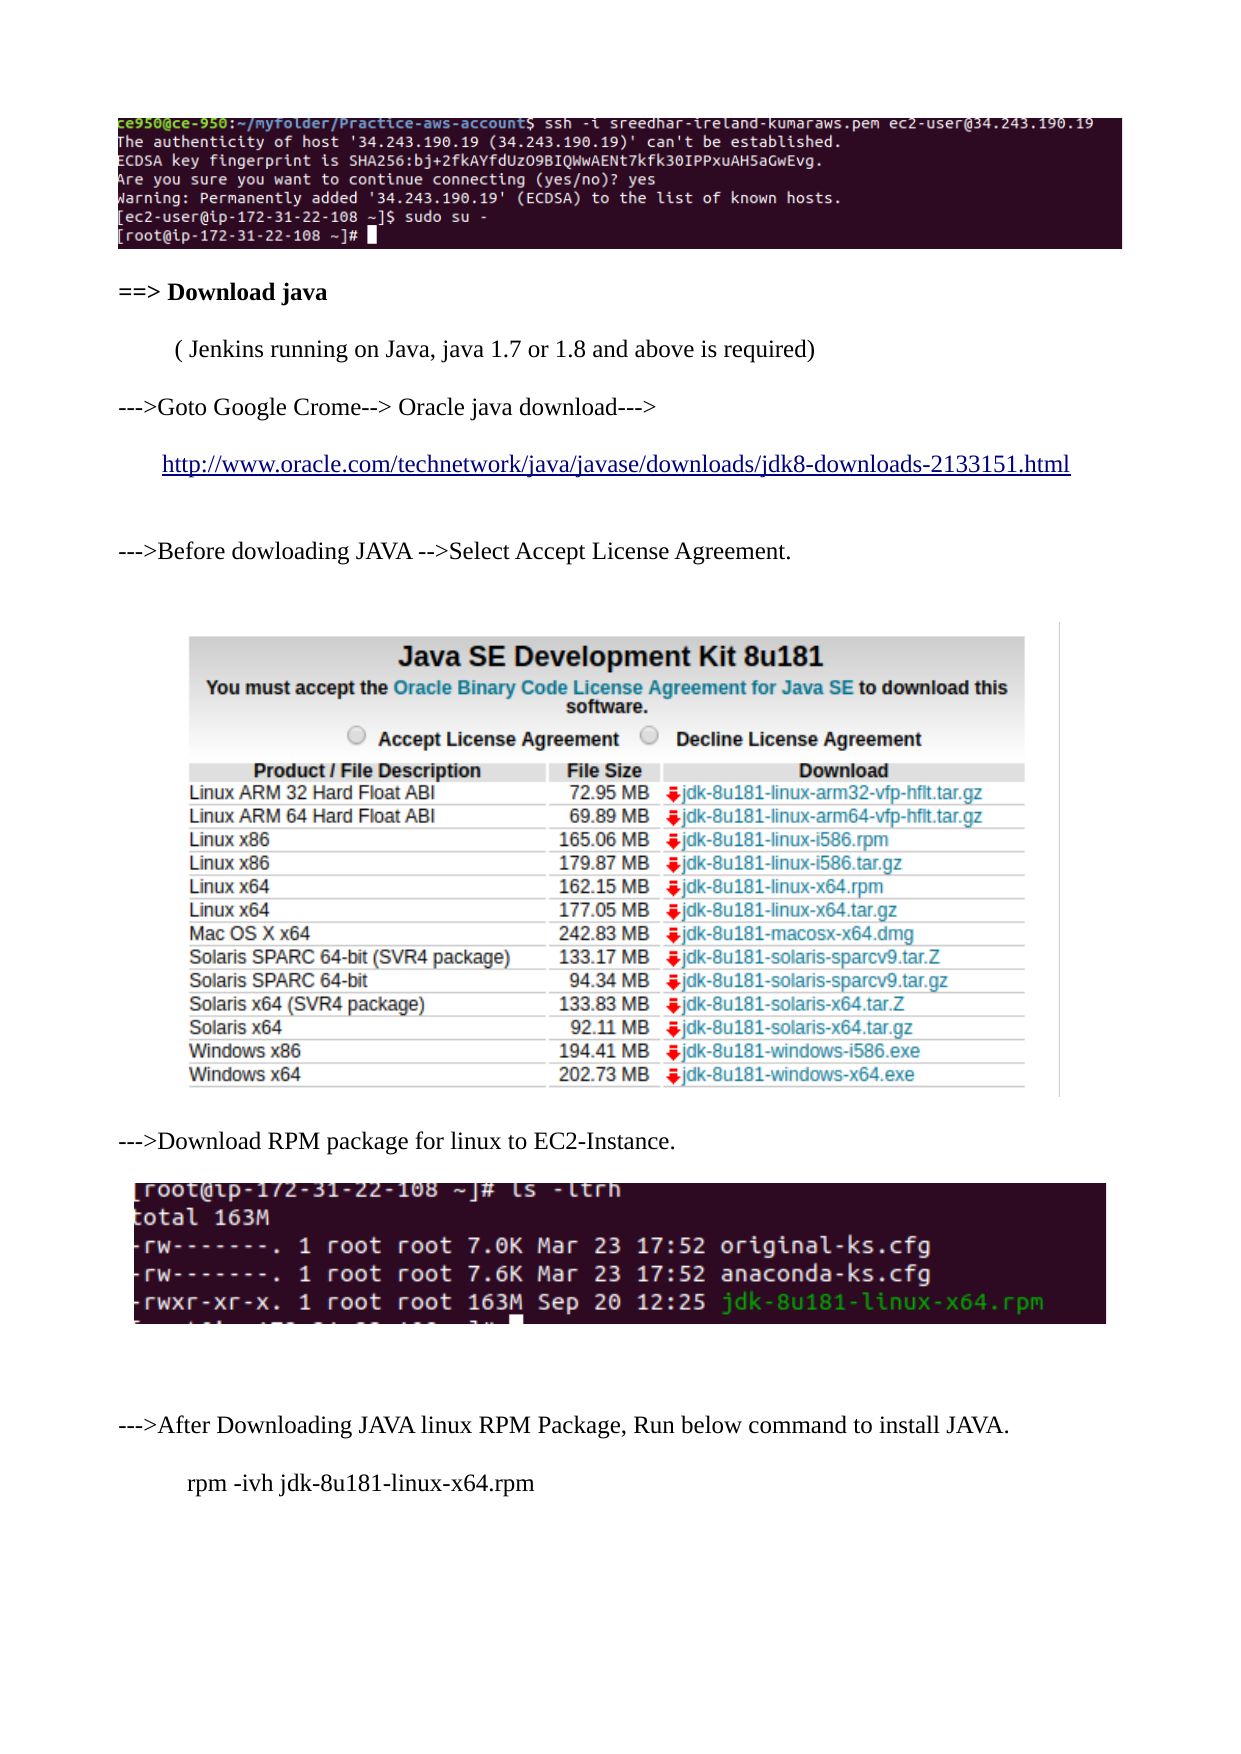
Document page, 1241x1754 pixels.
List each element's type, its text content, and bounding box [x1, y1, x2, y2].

text ==> Download java [118, 277, 1122, 306]
picture [180, 622, 1060, 1097]
text ( Jenkins running on Java, java 1.7 or 1.8 and above is required) [118, 334, 1122, 363]
text --->After Downloading JAVA linux RPM Package, Run below command to install JAVA. [118, 1410, 1122, 1439]
text http://www.oracle.com/technetwork/java/javase/downloads/jdk8-downloads-2133151.html [118, 449, 1122, 478]
picture [134, 1183, 1107, 1324]
text rpm -ivh jdk-8u181-linux-x64.rpm [118, 1468, 1122, 1496]
text --->Download RPM package for linux to EC2-Instance. [118, 1126, 1122, 1154]
text --->Before dowloading JAVA -->Select Accept License Agreement. [118, 536, 1122, 564]
text --->Goto Google Crome--> Oracle java download---> [118, 392, 1122, 421]
picture [118, 118, 1123, 249]
